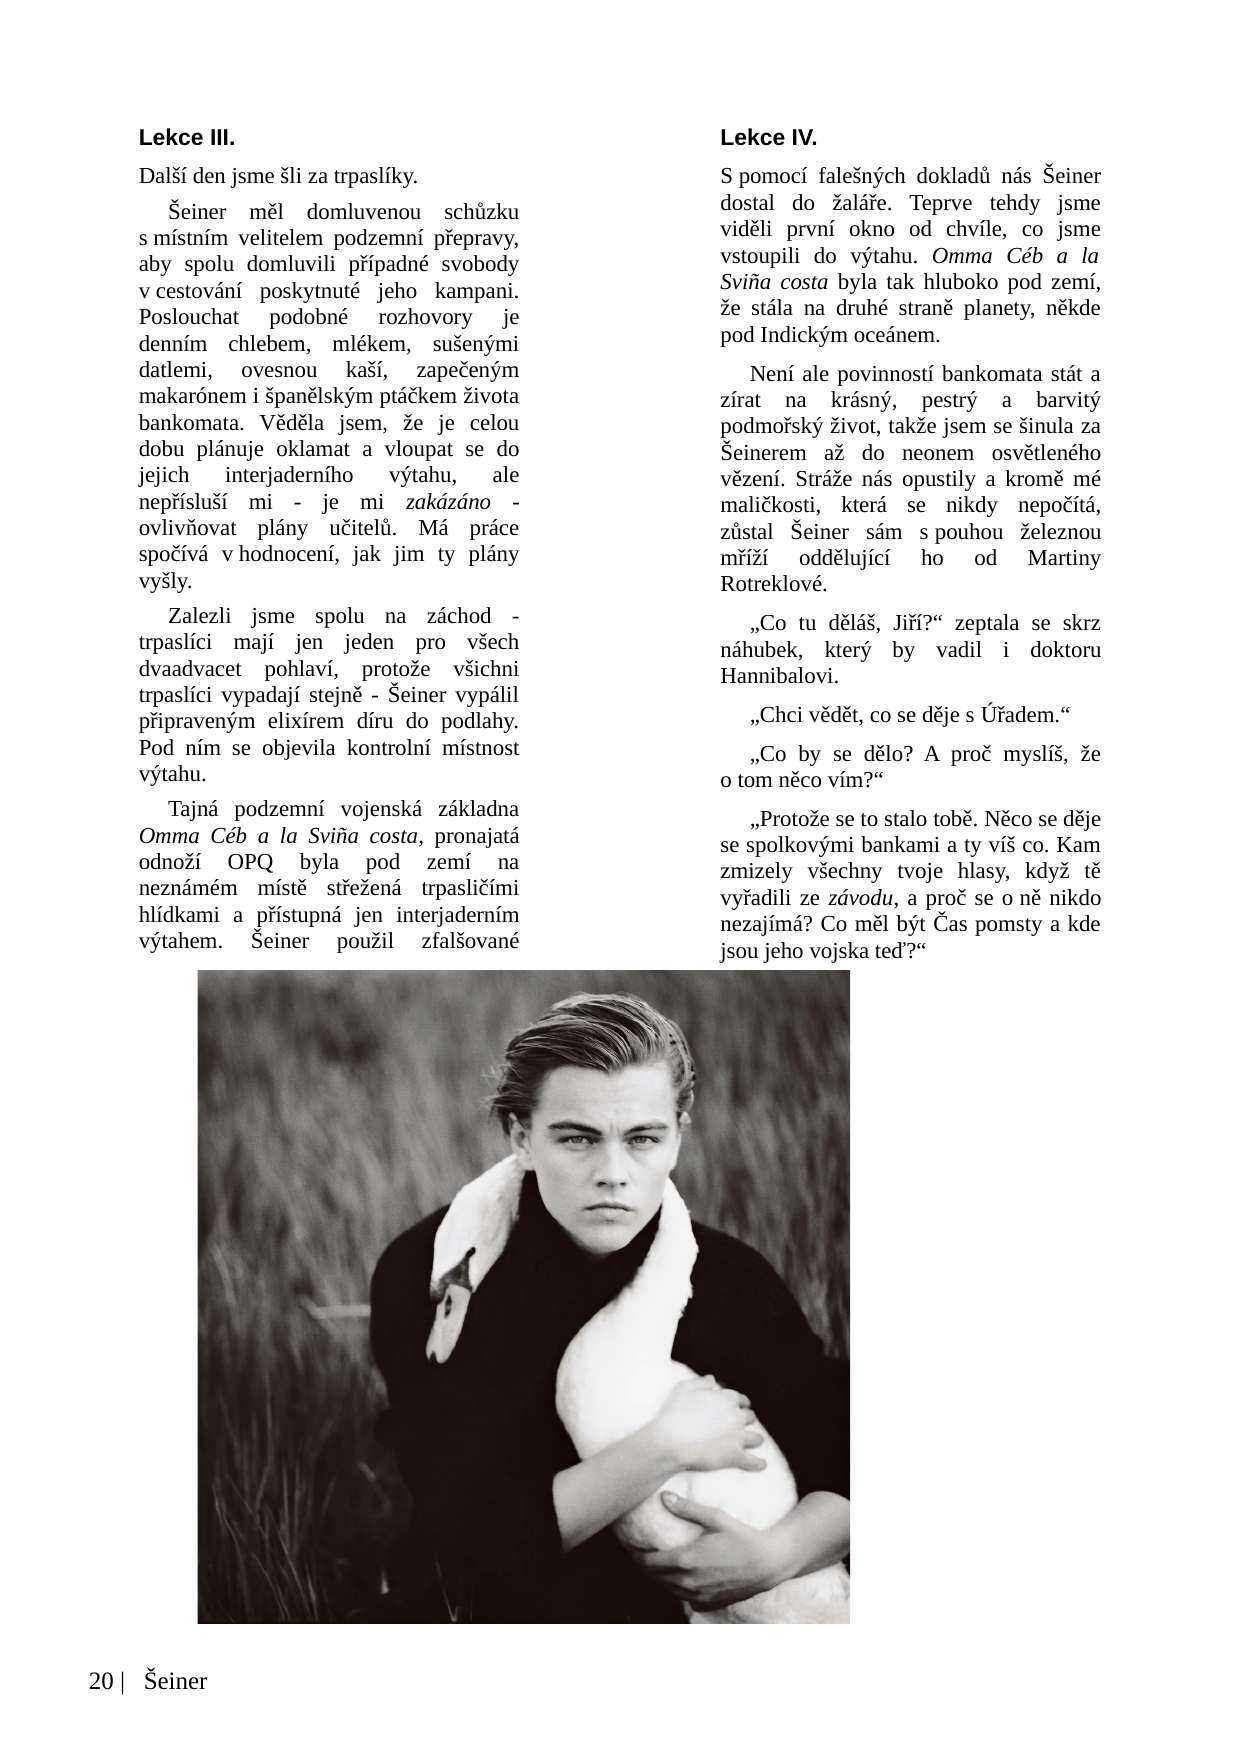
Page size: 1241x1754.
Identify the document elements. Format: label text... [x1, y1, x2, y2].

picture [197, 970, 851, 1624]
table_header Lekce III. Další den jsme šli za trpaslíky. Šeiner měl domluvenou schůzku s místním velitelem podzemní přepravy, aby spolu domluvili případné svobody v cestování poskytnuté jeho kampani. Poslouchat podobné rozhovory je denním chlebem, mlékem, sušenými datlemi, ovesnou kaší, zapečeným makarónem i španělským ptáčkem života bankomata. Věděla jsem, že je celou dobu plánuje oklamat a vloupat se do jejich interjaderního výtahu, ale nepřísluší mi - je mi zakázáno - ovlivňovat plány učitelů. Má práce spočívá v hodnocení, jak jim ty plány vyšly. Zalezli jsme spolu na záchod - trpaslíci mají jen jeden pro všech dvaadvacet pohlaví, protože všichni trpaslíci vypadají stejně - Šeiner vypálil připraveným elixírem díru do podlahy. Pod ním se objevila kontrolní místnost výtahu. Tajná podzemní vojenská základna Omma Céb a la Sviña costa, pronajatá odnoží OPQ byla pod zemí na neznámém místě střežená trpasličími hlídkami a přístupná jen interjaderním výtahem. Šeiner použil zfalšované [133, 59, 525, 981]
table_header [1107, 59, 1152, 981]
table_header [89, 59, 133, 981]
table_header [525, 59, 714, 970]
table_header Lekce IV. S pomocí falešných dokladů nás Šeiner dostal do žaláře. Teprve tehdy jsme viděli první okno od chvíle, co jsme vstoupili do výtahu. Omma Céb a la Sviña costa byla tak hluboko pod zemí, že stála na druhé straně planety, někde pod Indickým oceánem. Není ale povinností bankomata stát a zírat na krásný, pestrý a barvitý podmořský život, takže jsem se šinula za Šeinerem až do neonem osvětleného vězení. Stráže nás opustily a kromě mé maličkosti, která se nikdy nepočítá, zůstal Šeiner sám s pouhou železnou mříží oddělující ho od Martiny Rotreklové. „Co tu děláš, Jiří?“ zeptala se skrz náhubek, který by vadil i doktoru Hannibalovi. „Chci vědět, co se děje s Úřadem.“ „Co by se dělo? A proč myslíš, že o tom něco vím?“ „Protože se to stalo tobě. Něco se děje se spolkovými bankami a ty víš co. Kam zmizely všechny tvoje hlasy, když tě vyřadili ze závodu, a proč se o ně nikdo nezajímá? Co měl být Čas pomsty a kde jsou jeho vojska teď?“ [714, 59, 1107, 981]
